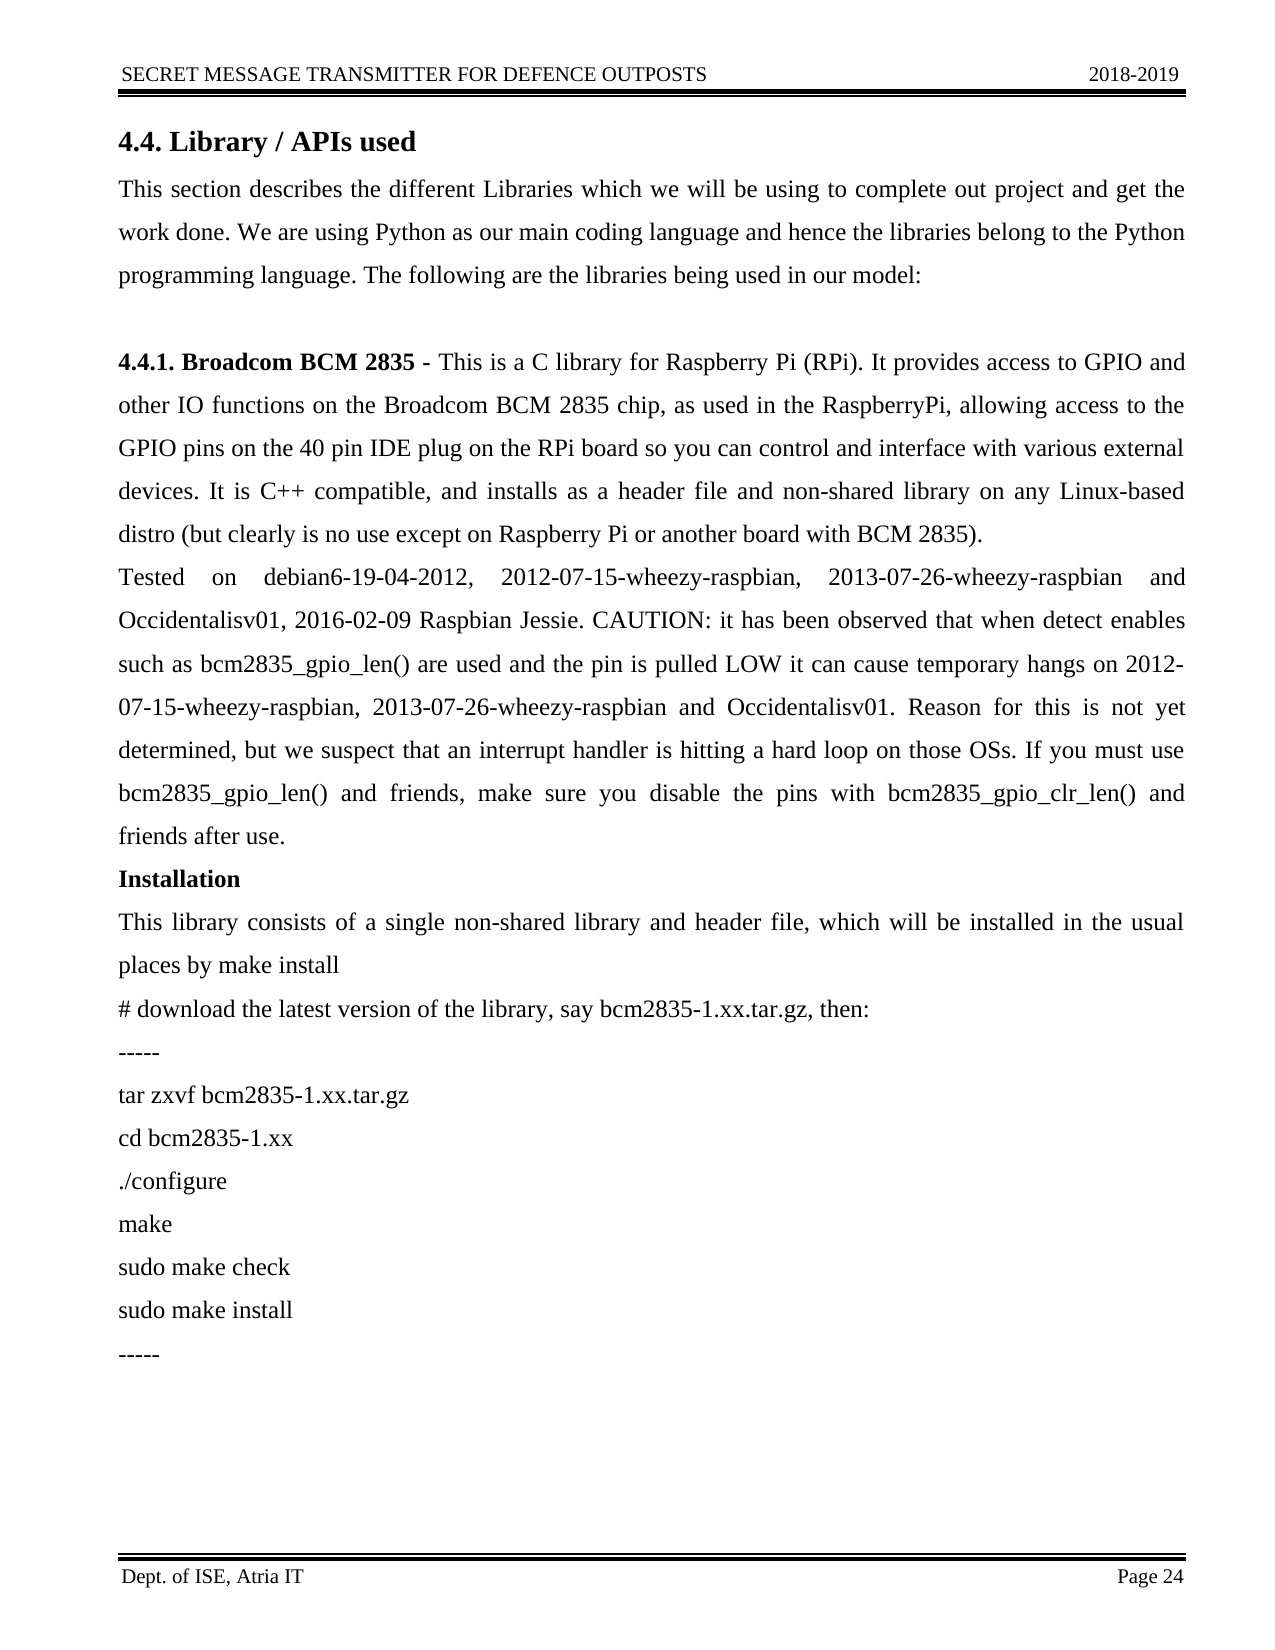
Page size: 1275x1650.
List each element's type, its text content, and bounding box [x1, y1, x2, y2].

text tar zxvf bcm2835-1.xx.tar.gz [118, 1080, 1186, 1109]
text This section describes the different Libraries which we will be using to complete out project and get the work done. We are using Python as our main coding language and hence the libraries belong to the Python programming language. The following are the libraries being used in our model: [118, 174, 1186, 289]
text This library consists of a single non-shared library and header file, which will be installed in the usual places by make install [118, 907, 1186, 979]
text sudo make install [118, 1296, 1186, 1324]
text ./configure [118, 1166, 1186, 1195]
text ----- [118, 1339, 1186, 1367]
text make [118, 1209, 1186, 1238]
text # download the latest version of the library, say bcm2835-1.xx.tar.gz, then: [118, 994, 1186, 1022]
text sudo make check [118, 1252, 1186, 1281]
text Tested on debian6-19-04-2012, 2012-07-15-wheezy-raspbian, 2013-07-26-wheezy-raspbian and Occidentalisv01, 2016-02-09 Raspbian Jessie. CAUTION: it has been observed that when detect enables such as bcm2835_gpio_len() are used and the pin is pulled LOW it can cause temporary hangs on 2012-07-15-wheezy-raspbian, 2013-07-26-wheezy-raspbian and Occidentalisv01. Reason for this is not yet determined, but we suspect that an interrupt handler is hitting a hard loop on those OSs. If you must use bcm2835_gpio_len() and friends, make sure you disable the pins with bcm2835_gpio_clr_len() and friends after use. [118, 562, 1186, 850]
text 4.4.1. Broadcom BCM 2835 - This is a C library for Raspberry Pi (RPi). It provides access to GPIO and other IO functions on the Broadcom BCM 2835 chip, as used in the RaspberryPi, allowing access to the GPIO pins on the 40 pin IDE plug on the RPi board so you can control and interface with various external devices. It is C++ compatible, and installs as a header file and non-shared library on any Linux-based distro (but clearly is no use except on Raspberry Pi or another board with BCM 2835). [118, 347, 1186, 548]
text 4.4. Library / APIs used [118, 124, 1186, 158]
text cd bcm2835-1.xx [118, 1123, 1186, 1152]
text Installation [118, 864, 1186, 893]
text ----- [118, 1037, 1186, 1066]
